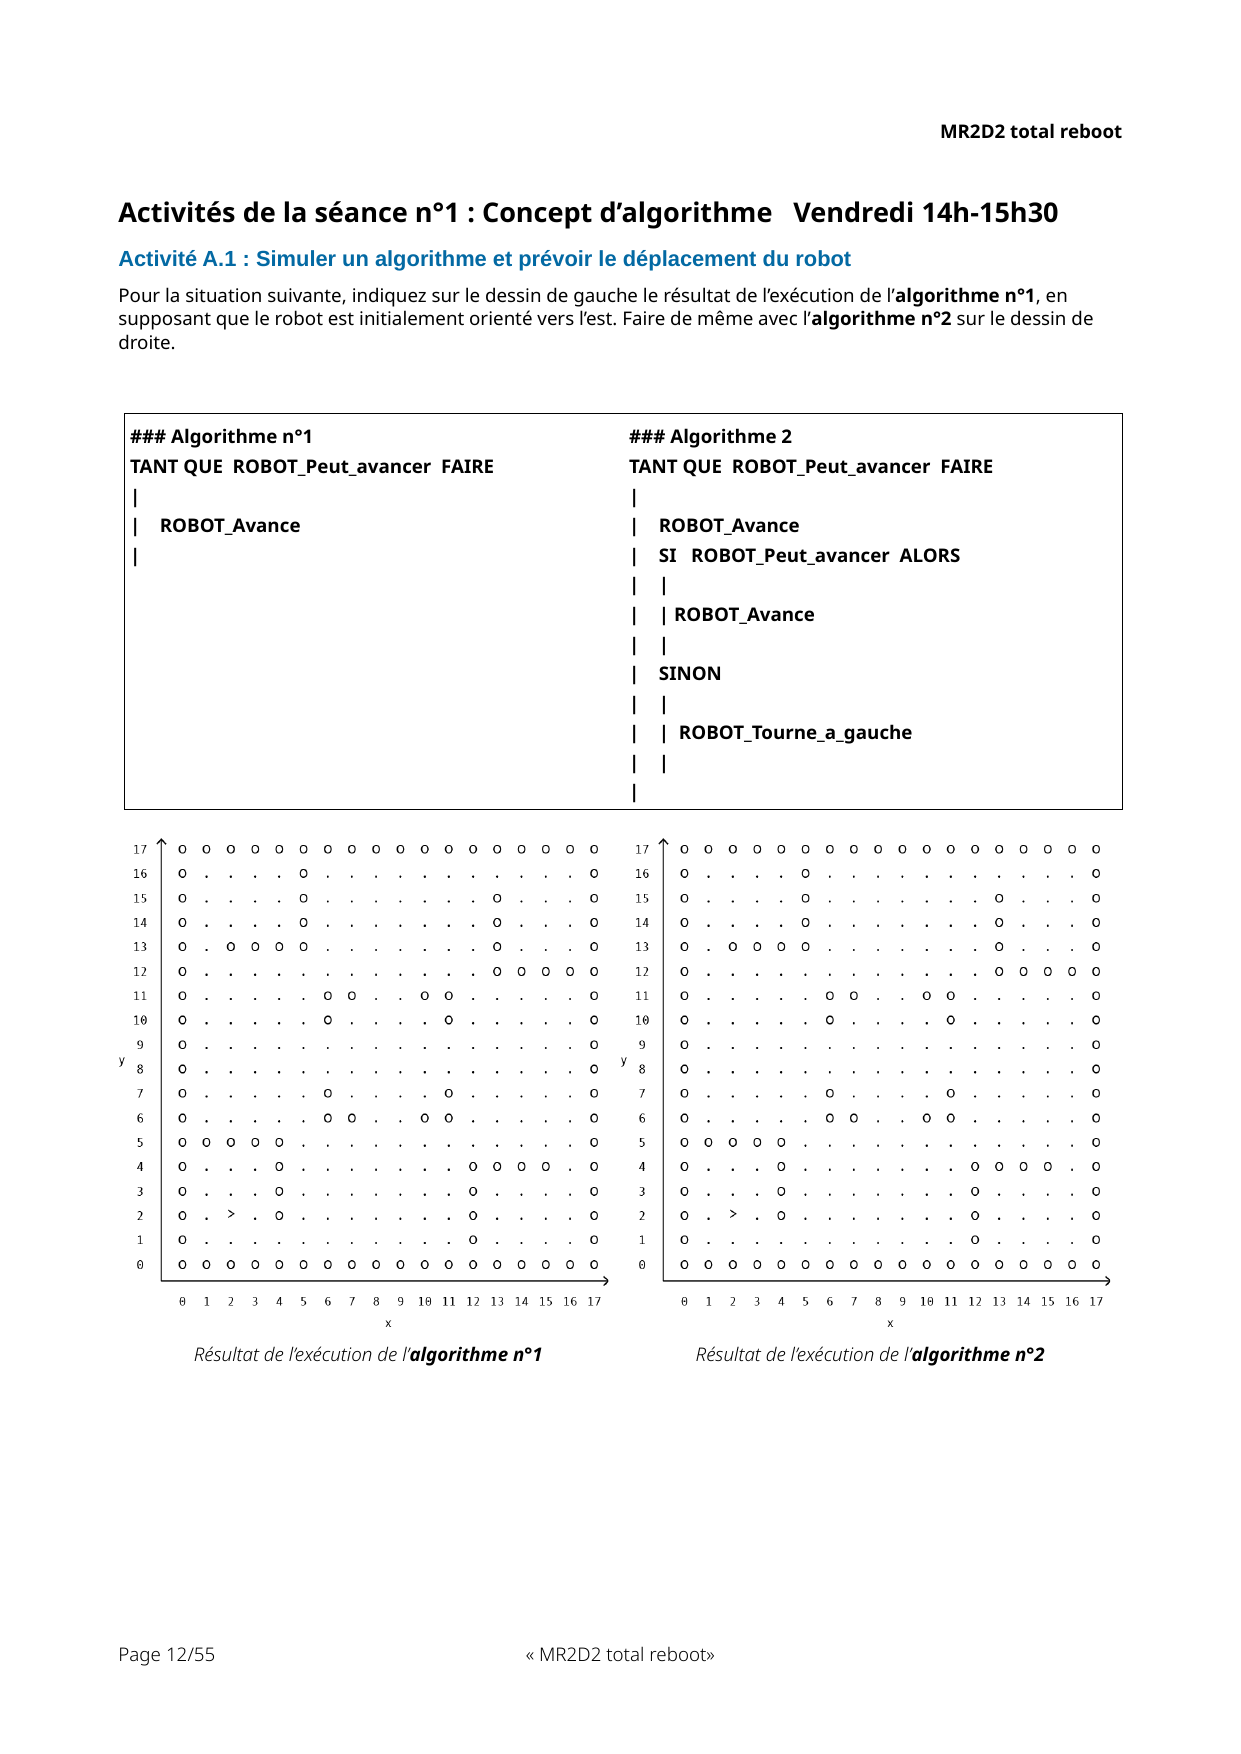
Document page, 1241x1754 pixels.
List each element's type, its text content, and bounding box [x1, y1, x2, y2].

subtitle Activités de la séance n°1 : Concept d’algorithme Vendredi 14h-15h30 [118, 194, 1122, 231]
table_cell Résultat de l’exécution de l’algorithme n°1 [118, 1329, 620, 1379]
picture [118, 838, 609, 1329]
table_header ### Algorithme 2 TANT QUE ROBOT_Peut_avancer FAIRE | | ROBOT_Avance | SI ROBOT_Peut_avancer ALORS | | | | ROBOT_Avance | | | SINON | | | | ROBOT_Tourne_a_gauche | | | [623, 414, 1122, 809]
picture [620, 838, 1111, 1329]
table_header [609, 838, 620, 1328]
table_cell Résultat de l’exécution de l’algorithme n°2 [620, 1329, 1122, 1379]
table_header [1111, 838, 1122, 1328]
subtitle Activité A.1 : Simuler un algorithme et prévoir le déplacement du robot [118, 245, 1122, 271]
table_header ### Algorithme n°1 TANT QUE ROBOT_Peut_avancer FAIRE | | ROBOT_Avance | [125, 414, 623, 809]
text Pour la situation suivante, indiquez sur le dessin de gauche le résultat de l’exécution de l’algorithme n°1, en supposant que le robot est initialement orienté vers l’est. Faire de même avec l’algorithme n°2 sur le dessin de droite. [118, 283, 1122, 354]
